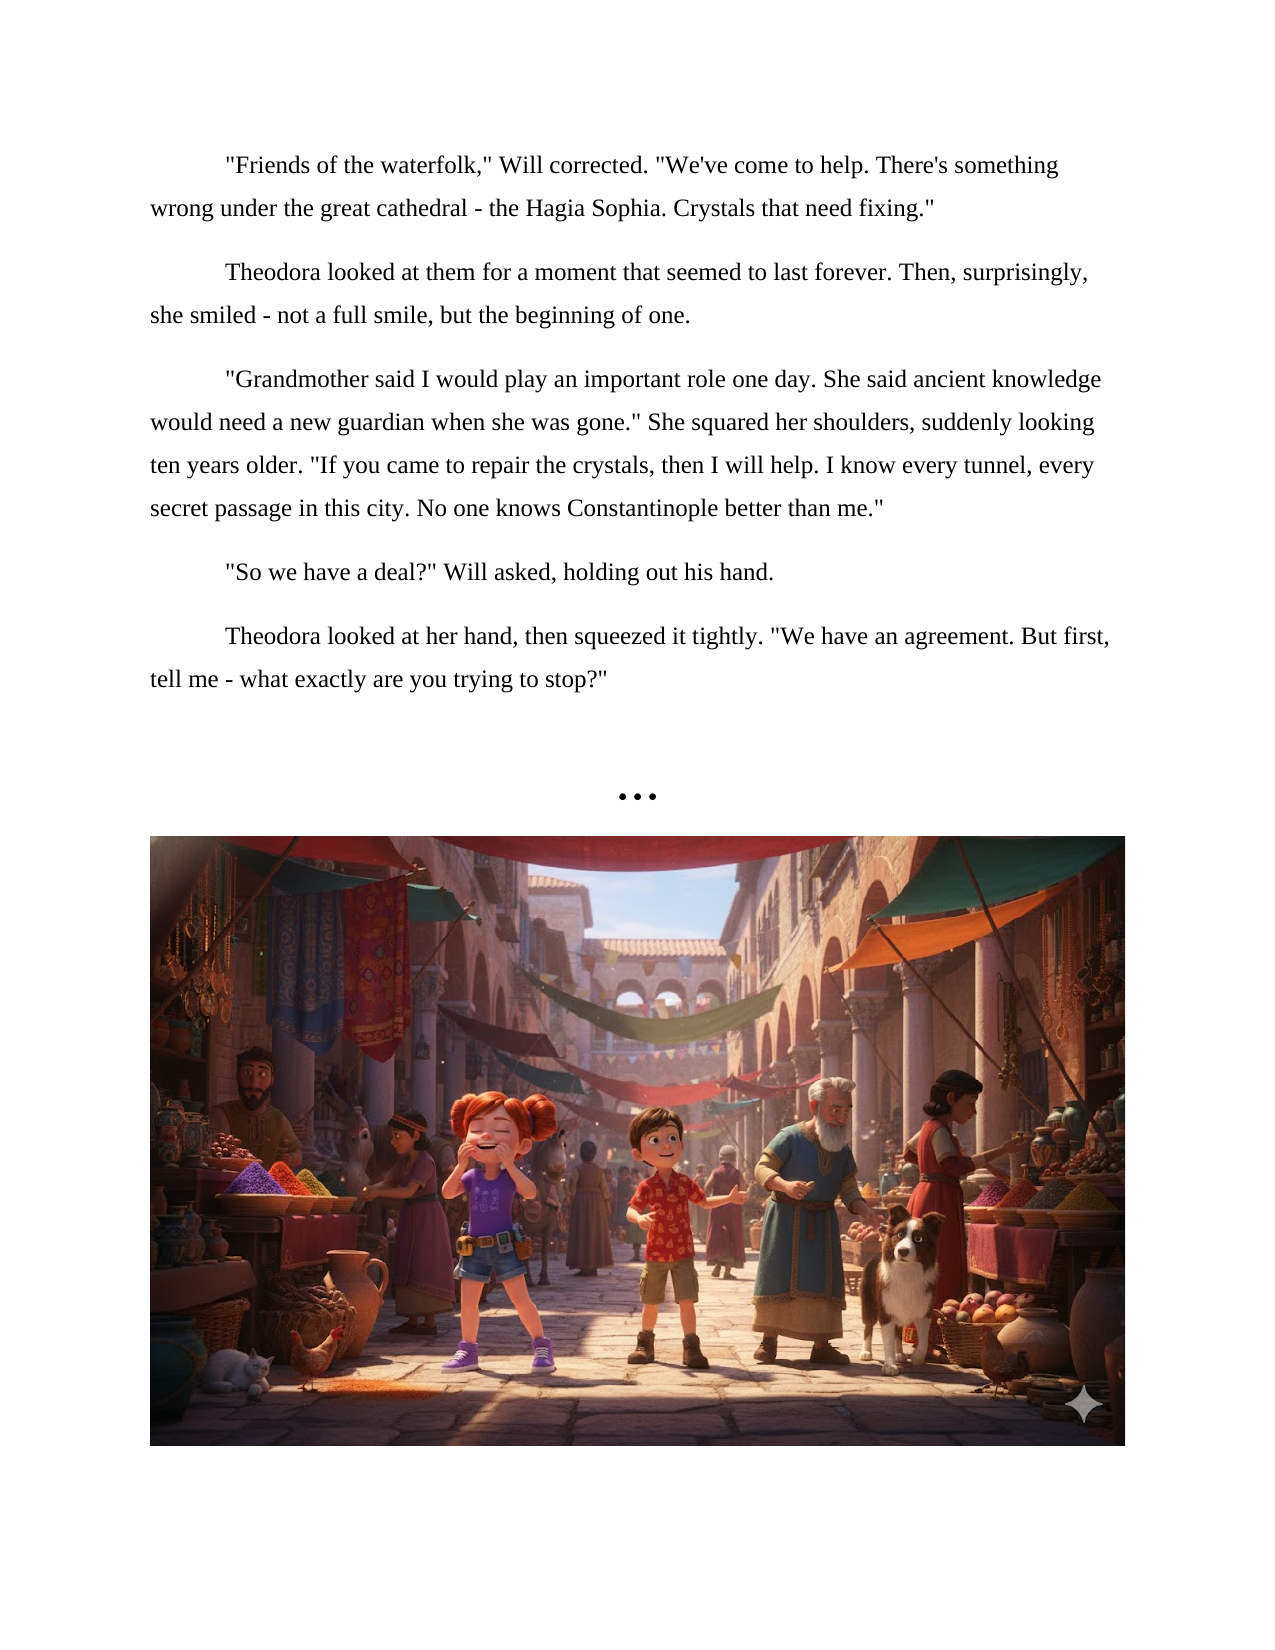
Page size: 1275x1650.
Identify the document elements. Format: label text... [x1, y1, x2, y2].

picture [150, 836, 1125, 1446]
text "So we have a deal?" Will asked, holding out his hand. [150, 557, 1125, 586]
text "Grandmother said I would play an important role one day. She said ancient knowledge would need a new guardian when she was gone." She squared her shoulders, suddenly looking ten years older. "If you came to repair the crystals, then I will help. I know every tunnel, every secret passage in this city. No one knows Constantinople better than me." [150, 364, 1125, 522]
text "Friends of the waterfolk," Will corrected. "We've come to help. There's something wrong under the great cathedral - the Hagia Sophia. Crystals that need fixing." [150, 150, 1125, 222]
text Theodora looked at them for a moment that seemed to last forever. Then, surprisingly, she smiled - not a full smile, but the beginning of one. [150, 257, 1125, 329]
text Theodora looked at her hand, then squeezed it tightly. "We have an agreement. But first, tell me - what exactly are you trying to stop?" [150, 621, 1125, 693]
text • • • [150, 782, 1125, 811]
